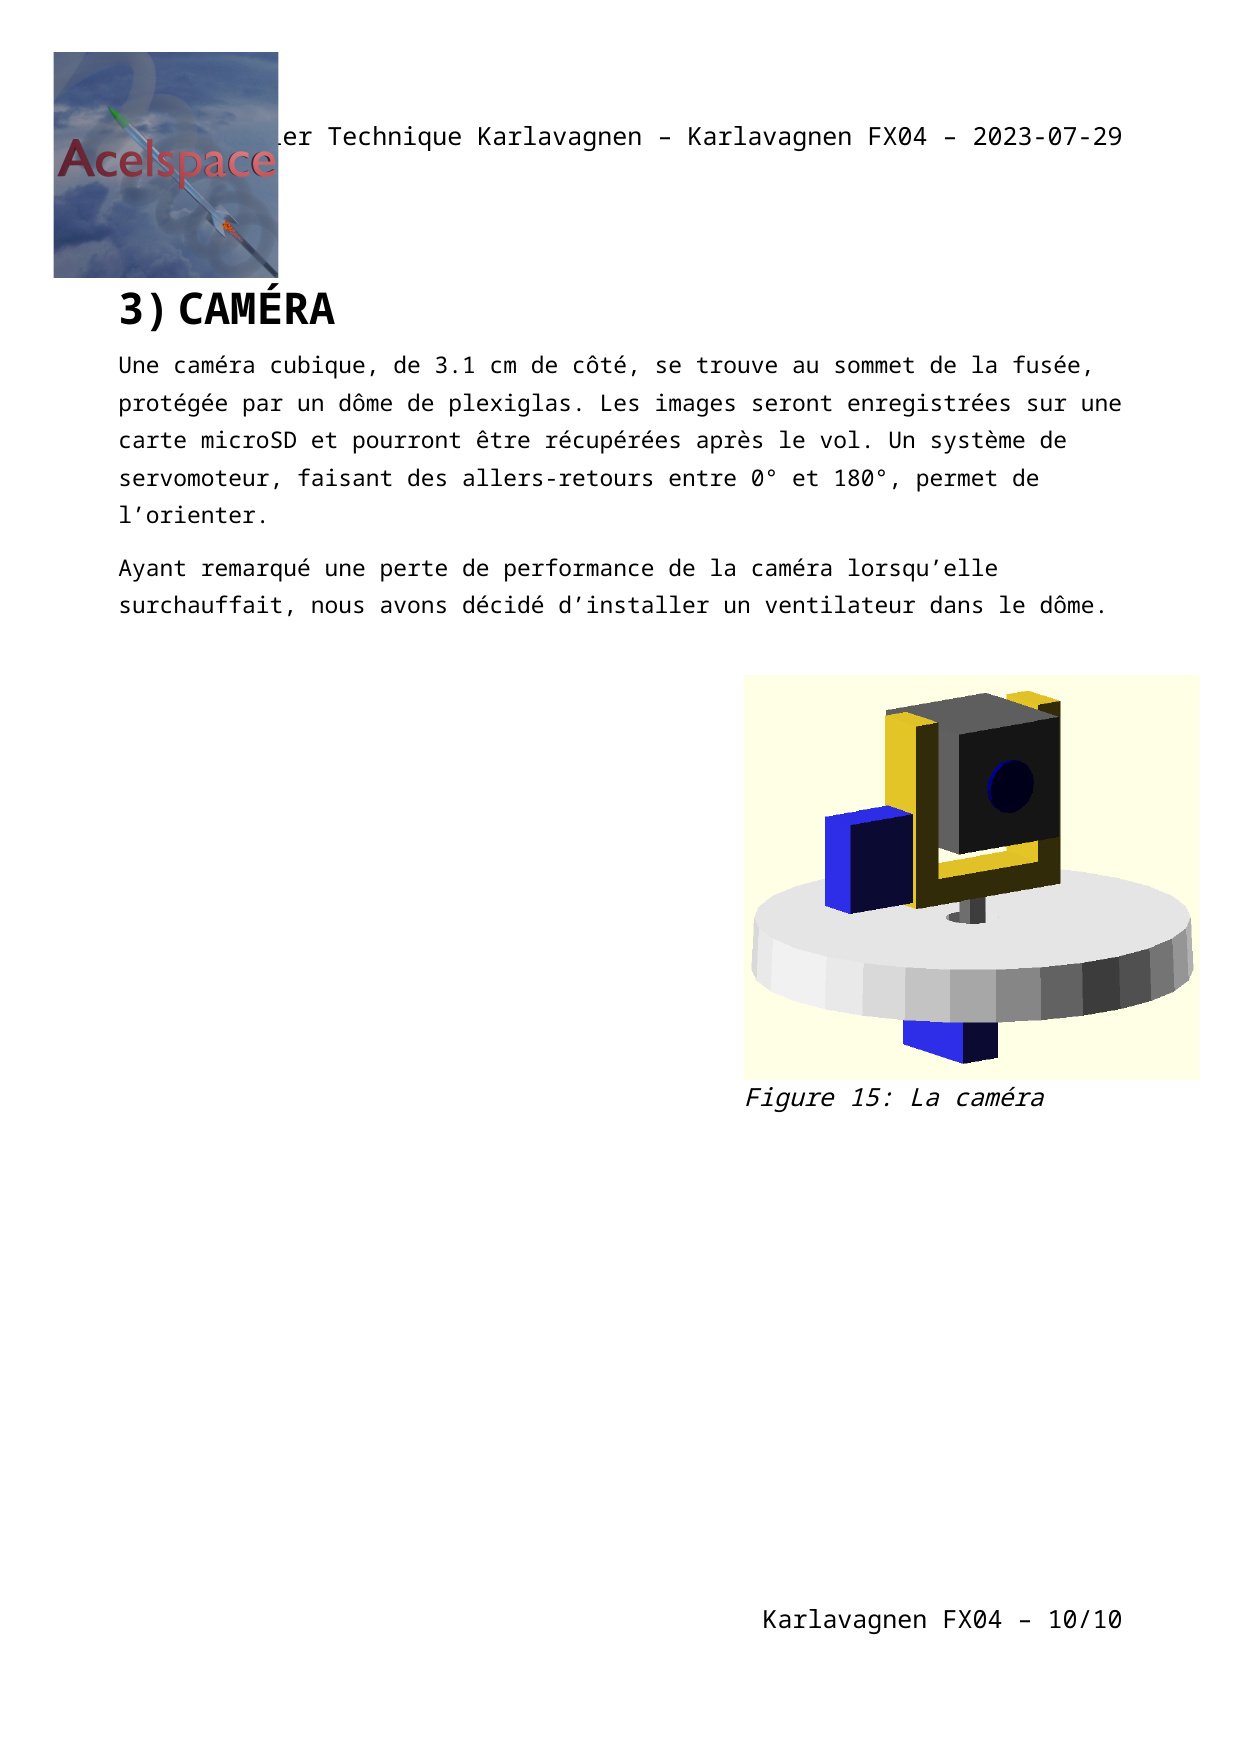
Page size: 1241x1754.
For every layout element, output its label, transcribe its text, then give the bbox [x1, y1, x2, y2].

text Figure 15: La caméra [743, 1080, 1199, 1114]
text Une caméra cubique, de 3.1 cm de côté, se trouve au sommet de la fusée, protégée par un dôme de plexiglas. Les images seront enregistrées sur une carte microSD et pourront être récupérées après le vol. Un système de servomoteur, faisant des allers-retours entre 0° et 180°, permet de l’orienter. [118, 349, 1122, 531]
text Ayant remarqué une perte de performance de la caméra lorsqu’elle surchauffait, nous avons décidé d’installer un ventilateur dans le dôme. [118, 551, 1122, 620]
picture [53, 52, 279, 278]
text [743, 663, 1199, 675]
picture [743, 675, 1200, 1080]
subtitle Caméra [118, 182, 1122, 337]
